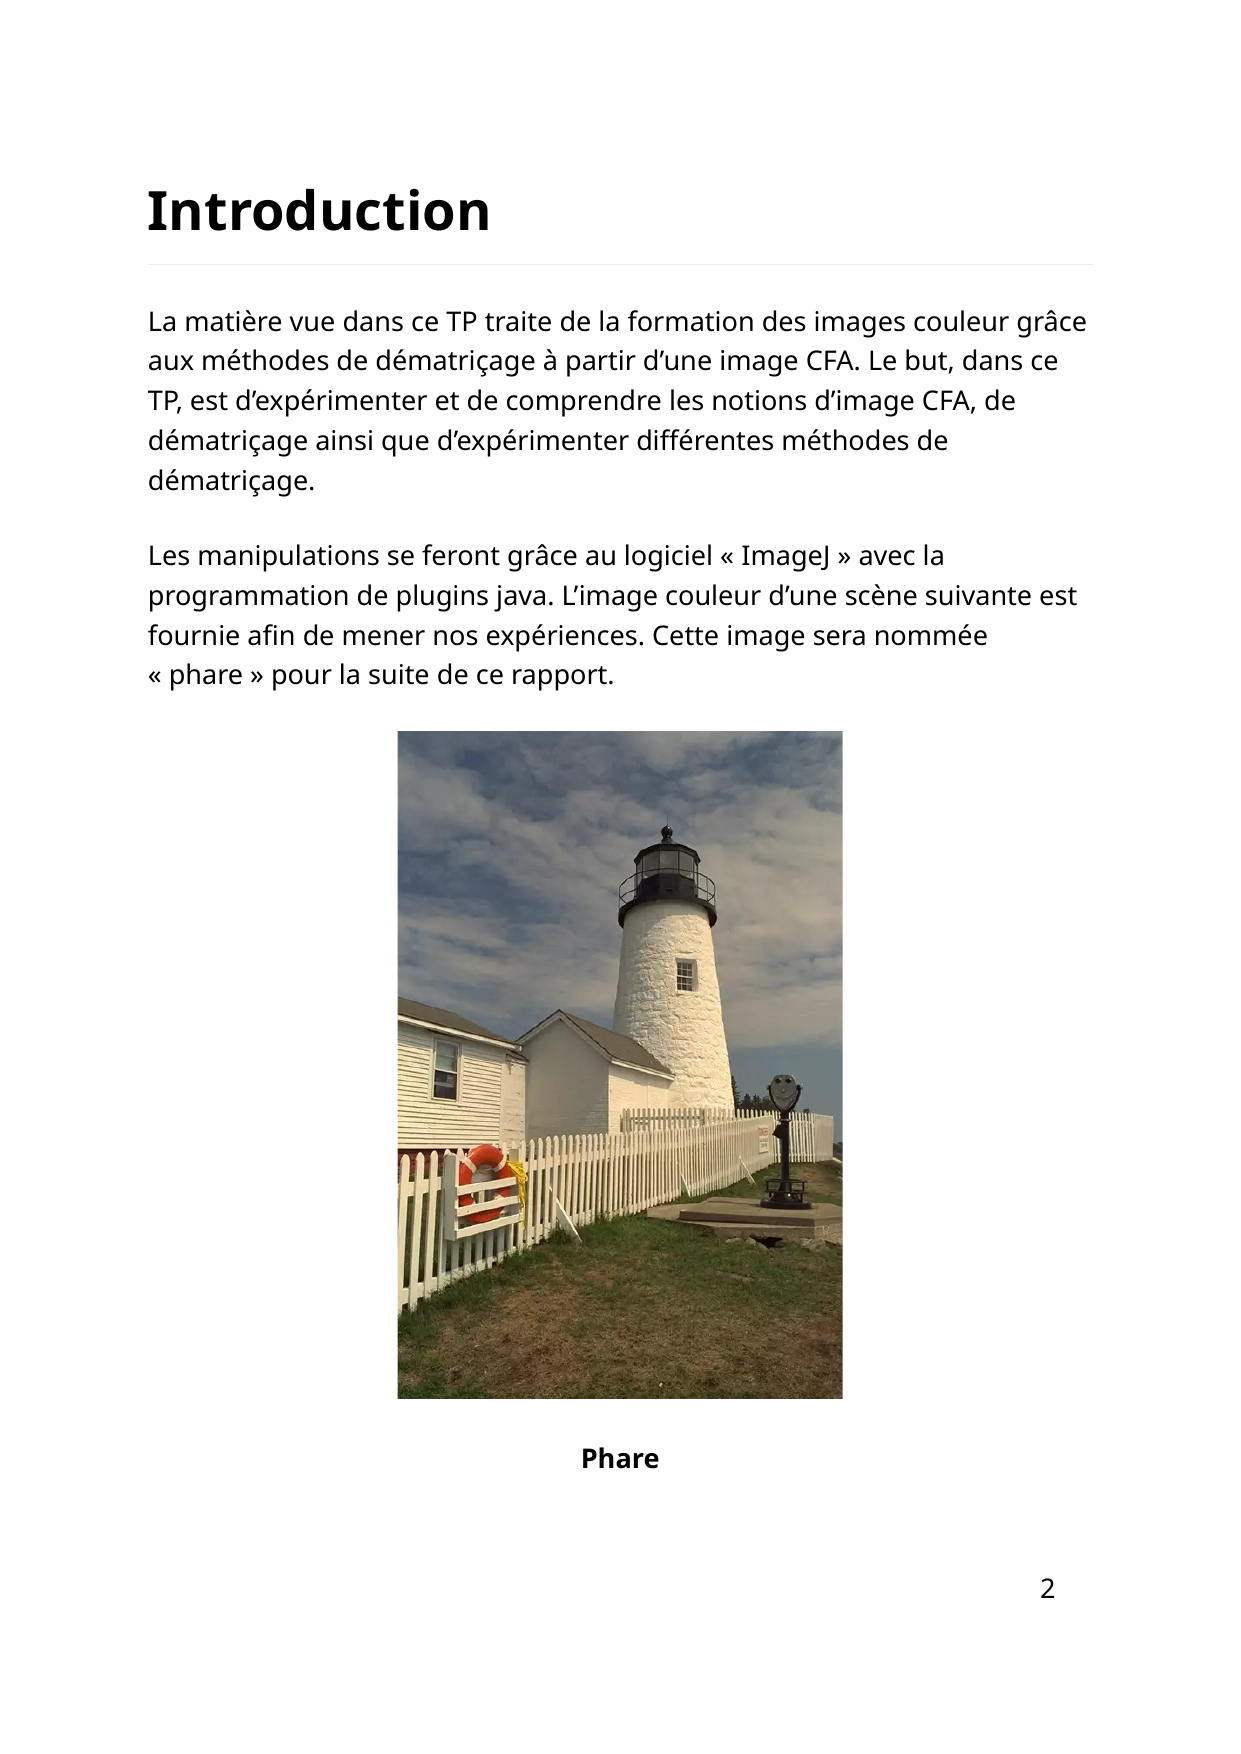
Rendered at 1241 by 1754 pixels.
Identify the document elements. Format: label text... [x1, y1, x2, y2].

text La matière vue dans ce TP traite de la formation des images couleur grâce aux méthodes de dématriçage à partir d’une image CFA. Le but, dans ce TP, est d’expérimenter et de comprendre les notions d’image CFA, de dématriçage ainsi que d’expérimenter différentes méthodes de dématriçage. [148, 302, 1093, 498]
text Phare [148, 731, 1093, 1477]
subtitle Introduction [148, 173, 1093, 264]
text Les manipulations se feront grâce au logiciel « ImageJ » avec la programmation de plugins java. L’image couleur d’une scène suivante est fournie afin de mener nos expériences. Cette image sera nommée « phare » pour la suite de ce rapport. [148, 536, 1093, 693]
picture [397, 731, 843, 1399]
